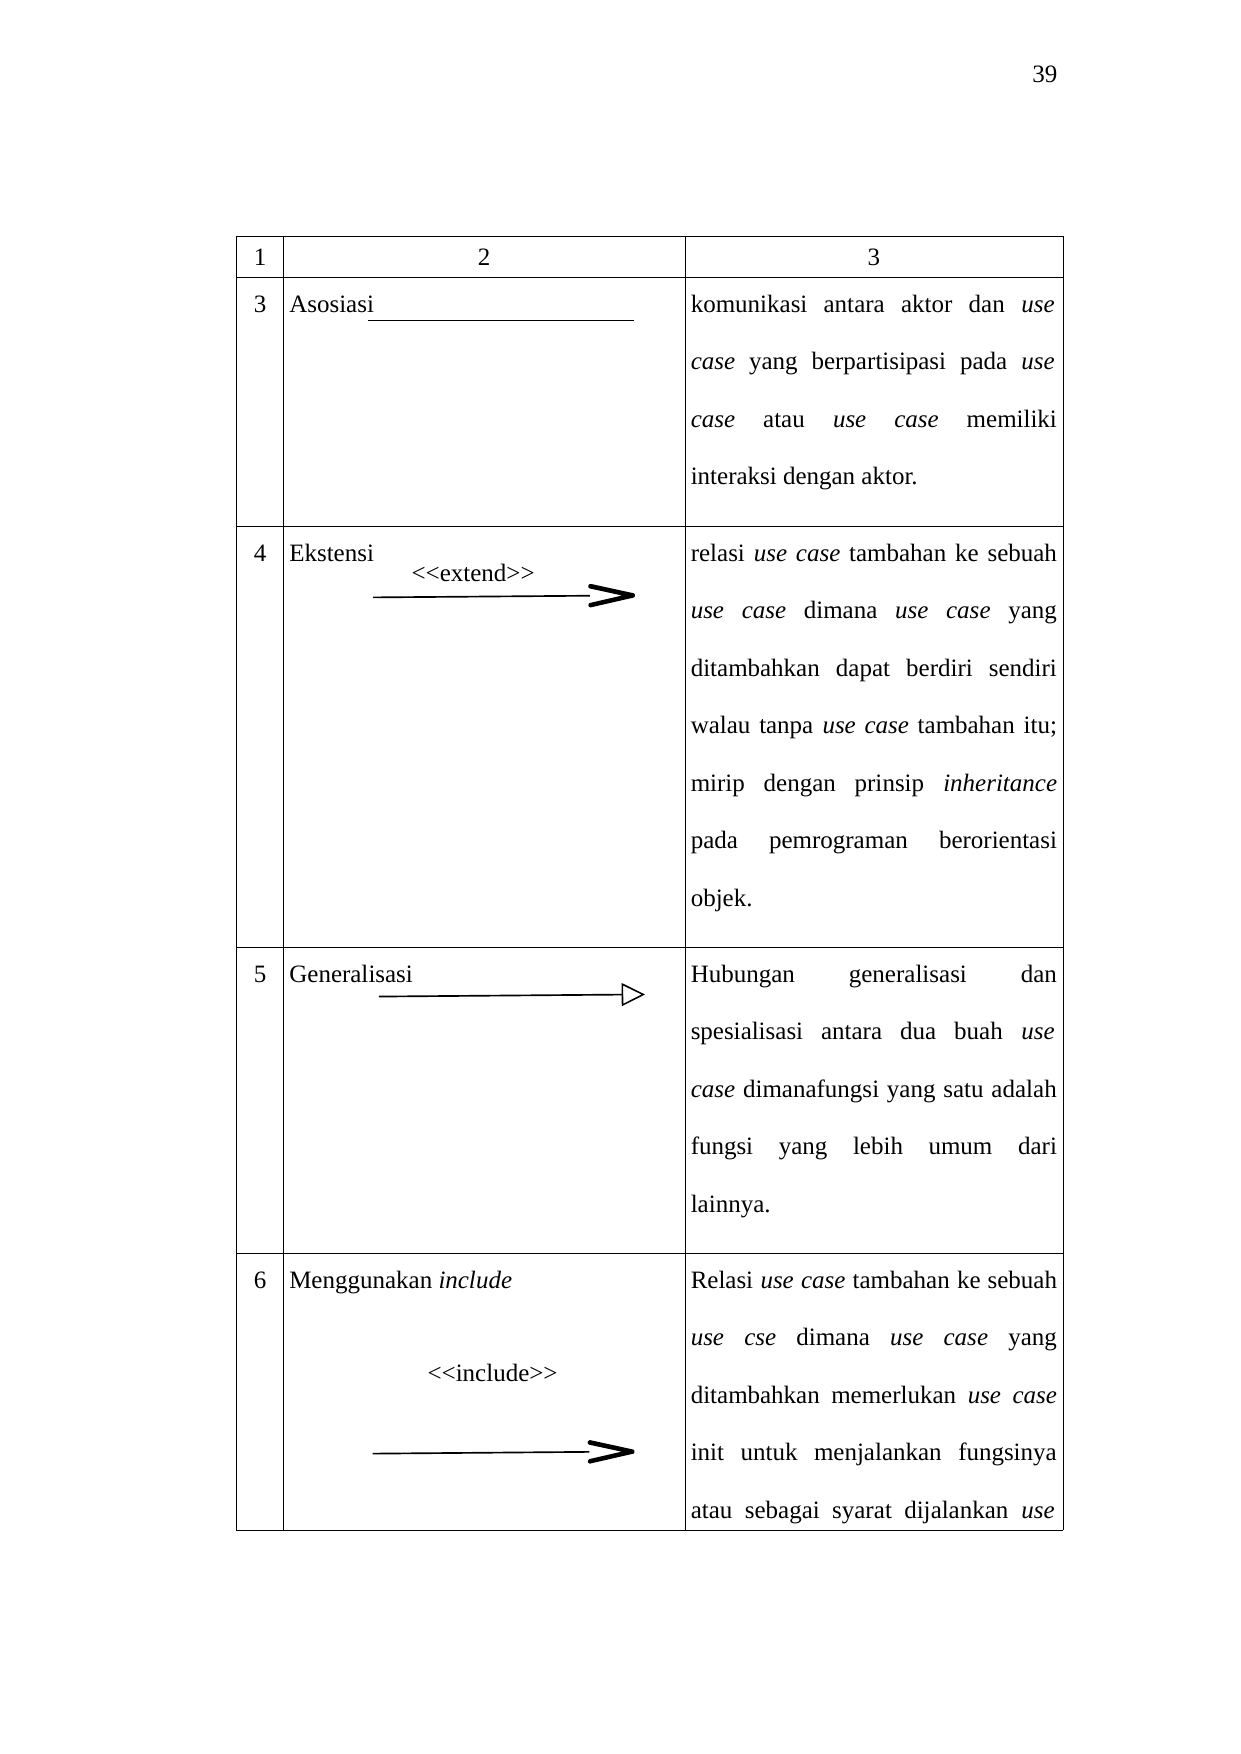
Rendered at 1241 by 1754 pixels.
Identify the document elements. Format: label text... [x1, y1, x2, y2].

table_cell Ekstensi [284, 527, 685, 947]
table_cell komunikasi antara aktor dan use case yang berpartisipasi pada use case atau use case memiliki interaksi dengan aktor. [686, 278, 1063, 526]
table_cell 5 [237, 948, 283, 1253]
table_cell Relasi use case tambahan ke sebuah use cse dimana use case yang ditambahkan memerlukan use case init untuk menjalankan fungsinya atau sebagai syarat dijalankan use [686, 1254, 1063, 1529]
table_cell 6 [237, 1254, 283, 1529]
table_cell 1 [237, 237, 283, 277]
table_cell 3 [686, 237, 1063, 277]
table_cell Hubungan generalisasi dan spesialisasi antara dua buah use case dimanafungsi yang satu adalah fungsi yang lebih umum dari lainnya. [686, 948, 1063, 1253]
table_cell Generalisasi [284, 948, 685, 1253]
table_cell Menggunakan include [284, 1254, 685, 1529]
table_cell 4 [237, 527, 283, 947]
table_cell 2 [284, 237, 685, 277]
table_cell Asosiasi [284, 278, 685, 526]
table_cell 3 [237, 278, 283, 526]
table_cell relasi use case tambahan ke sebuah use case dimana use case yang ditambahkan dapat berdiri sendiri walau tanpa use case tambahan itu; mirip dengan prinsip inheritance pada pemrograman berorientasi objek. [686, 527, 1063, 947]
